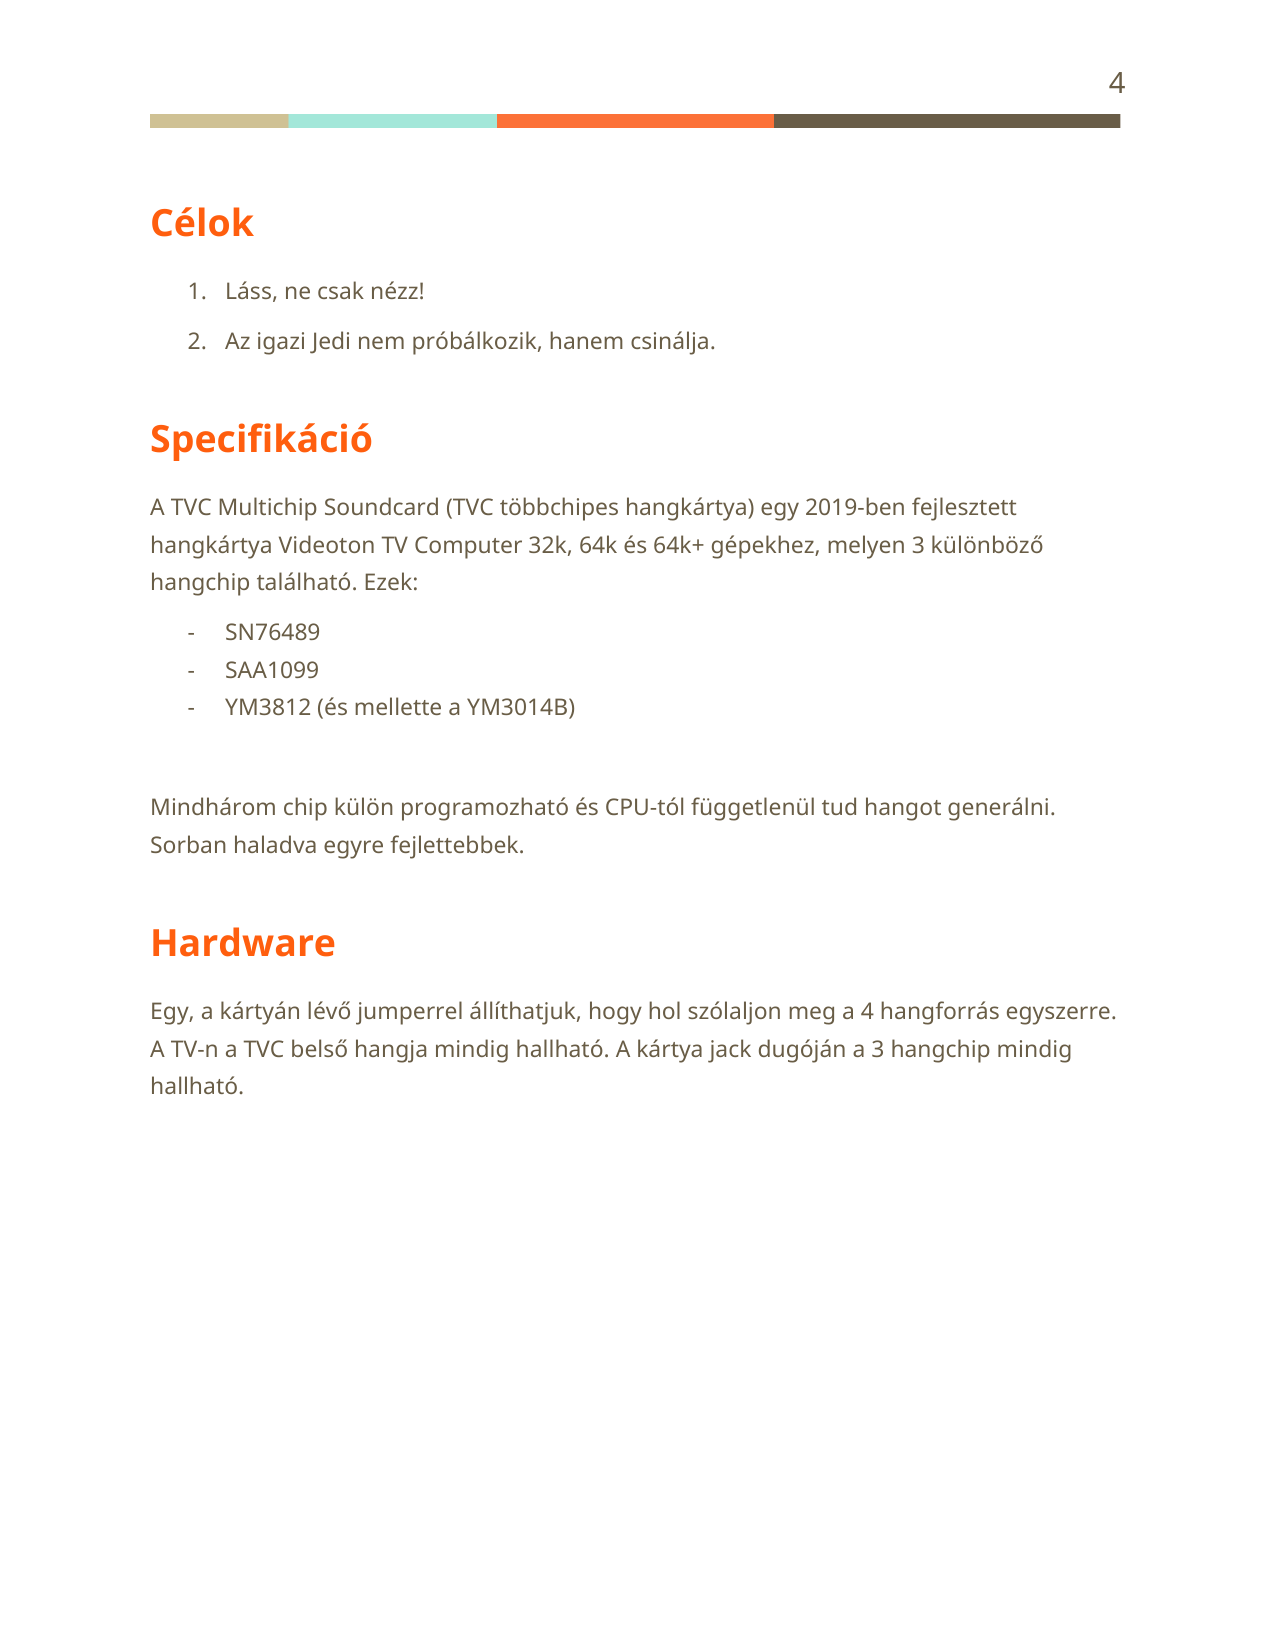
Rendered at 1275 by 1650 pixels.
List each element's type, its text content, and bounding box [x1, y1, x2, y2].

text Mindhárom chip külön programozható és CPU-tól függetlenül tud hangot generálni. Sorban haladva egyre fejlettebbek. [150, 791, 1125, 860]
list Az igazi Jedi nem próbálkozik, hanem csinálja. [187, 325, 1125, 356]
list SAA1099 [187, 654, 1125, 685]
picture [150, 114, 1121, 128]
subtitle Hardware [150, 916, 1125, 967]
list YM3812 (és mellette a YM3014B) [187, 691, 1125, 722]
subtitle Specifikáció [150, 412, 1125, 463]
text A TVC Multichip Soundcard (TVC többchipes hangkártya) egy 2019-ben fejlesztett hangkártya Videoton TV Computer 32k, 64k és 64k+ gépekhez, melyen 3 különböző hangchip található. Ezek: [150, 491, 1125, 597]
list SN76489 [187, 616, 1125, 647]
list Láss, ne csak nézz! [187, 275, 1125, 306]
text Egy, a kártyán lévő jumperrel állíthatjuk, hogy hol szólaljon meg a 4 hangforrás egyszerre. A TV-n a TVC belső hangja mindig hallható. A kártya jack dugóján a 3 hangchip mindig hallható. [150, 995, 1125, 1101]
subtitle Célok [150, 196, 1125, 247]
